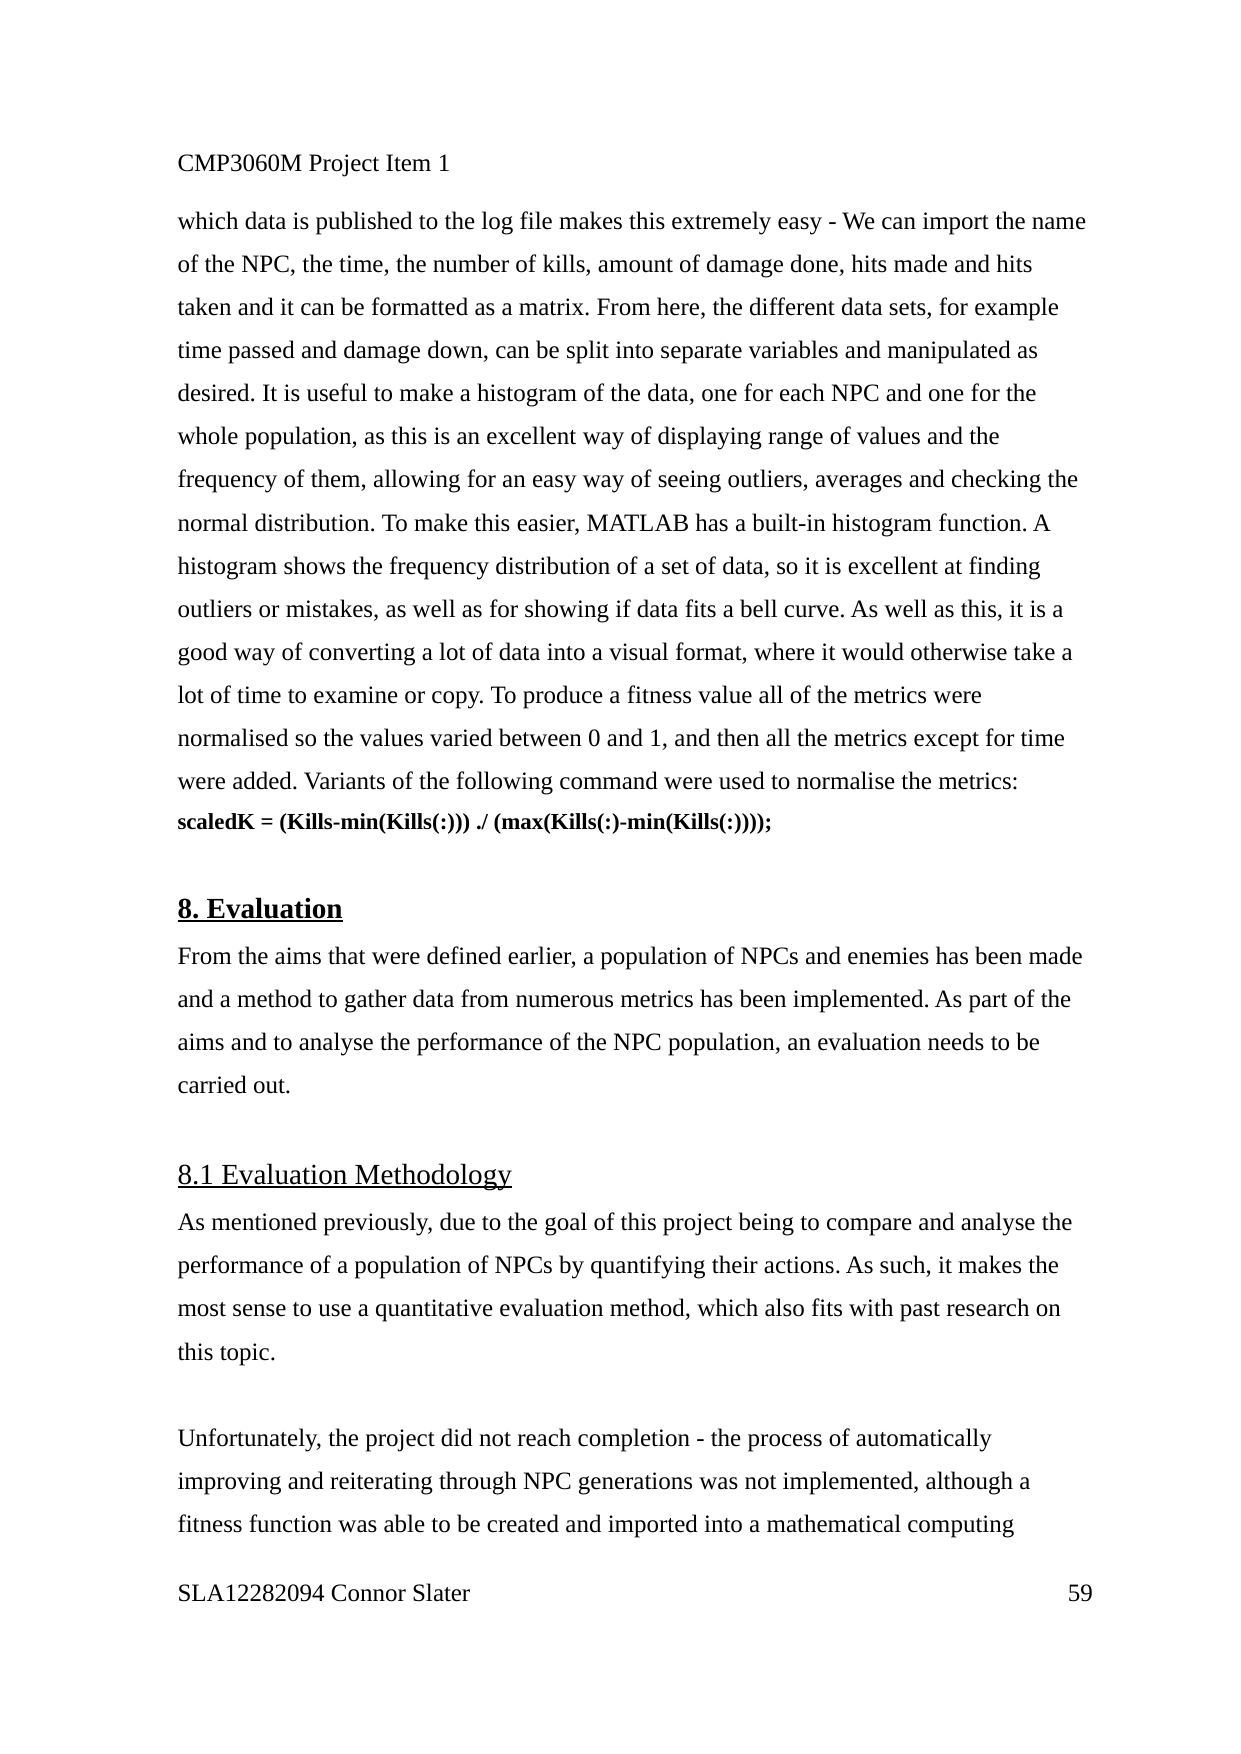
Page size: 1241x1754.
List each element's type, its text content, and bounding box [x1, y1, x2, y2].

text From the aims that were defined earlier, a population of NPCs and enemies has been made and a method to gather data from numerous metrics has been implemented. As part of the aims and to analyse the performance of the NPC population, an evaluation needs to be carried out. [177, 941, 1093, 1099]
text which data is published to the log file makes this extremely easy - We can import the name of the NPC, the time, the number of kills, amount of damage done, hits made and hits taken and it can be formatted as a matrix. From here, the different data sets, for example time passed and damage down, can be split into separate variables and manipulated as desired. It is useful to make a histogram of the data, one for each NPC and one for the whole population, as this is an excellent way of displaying range of values and the frequency of them, allowing for an easy way of seeing outliers, averages and checking the normal distribution. To make this easier, MATLAB has a built-in histogram function. A histogram shows the frequency distribution of a set of data, so it is excellent at finding outliers or mistakes, as well as for showing if data fits a bell curve. As well as this, it is a good way of converting a lot of data into a visual format, where it would otherwise take a lot of time to examine or copy. To produce a fitness value all of the metrics were normalised so the values varied between 0 and 1, and then all the metrics except for time were added. Variants of the following command were used to normalise the metrics: scaledK = (Kills-min(Kills(:))) ./ (max(Kills(:)-min(Kills(:)))); [177, 206, 1093, 835]
text Unfortunately, the project did not reach completion - the process of automatically improving and reiterating through NPC generations was not implemented, although a fitness function was able to be created and imported into a mathematical computing [177, 1423, 1093, 1538]
text 8. Evaluation [177, 891, 1093, 924]
text 8.1 Evaluation Methodology [177, 1157, 1093, 1190]
text As mentioned previously, due to the goal of this project being to compare and analyse the performance of a population of NPCs by quantifying their actions. As such, it makes the most sense to use a quantitative evaluation method, which also fits with past research on this topic. [177, 1207, 1093, 1365]
